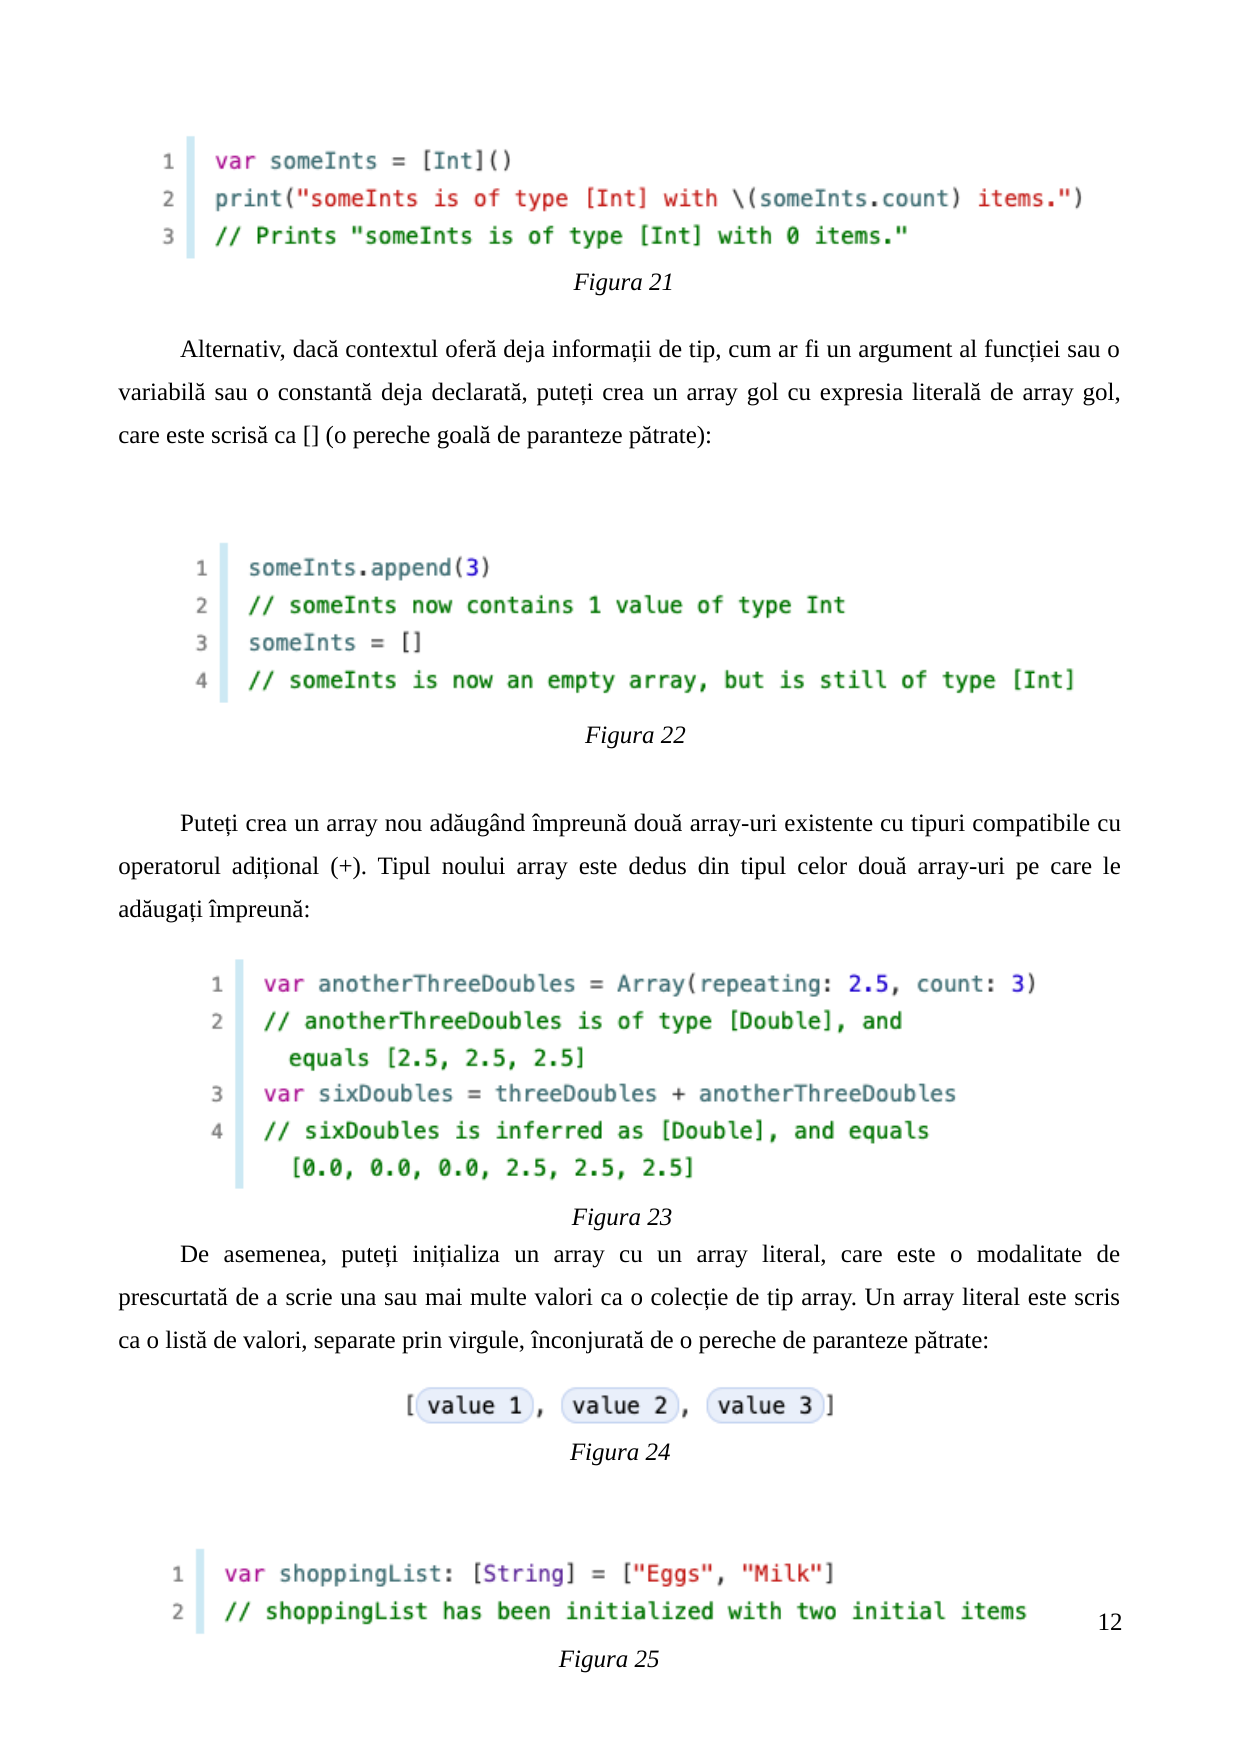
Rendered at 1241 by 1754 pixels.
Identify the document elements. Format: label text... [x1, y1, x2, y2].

text Figura 21 [153, 262, 1094, 296]
text Alternativ, dacă contextul oferă deja informații de tip, cum ar fi un argument al funcției sau o variabilă sau o constantă deja declarată, puteți crea un array gol cu expresia literală de array gol, care este scrisă ca [] (o pereche goală de paranteze pătrate): [118, 334, 1122, 449]
picture [400, 1381, 841, 1432]
text Puteți crea un array nou adăugând împreună două array-uri existente cu tipuri compatibile cu operatorul adițional (+). Tipul noului array este dedus din tipul celor două array-uri pe care le adăugați împreună: [118, 808, 1122, 923]
text De asemenea, puteți inițializa un array cu un array literal, care este o modalitate de prescurtată de a scrie una sau mai multe valori ca o colecție de tip array. Un array literal este scris ca o listă de valori, separate prin virgule, înconjurată de o pereche de paranteze pătrate: [118, 1239, 1122, 1354]
text Figura 24 [400, 1432, 841, 1466]
picture [164, 1546, 1054, 1639]
picture [153, 130, 1094, 262]
text Figura 25 [164, 1639, 1054, 1672]
picture [183, 541, 1088, 716]
text Figura 22 [183, 716, 1088, 749]
text Figura 23 [192, 1197, 1052, 1231]
picture [192, 950, 1052, 1197]
